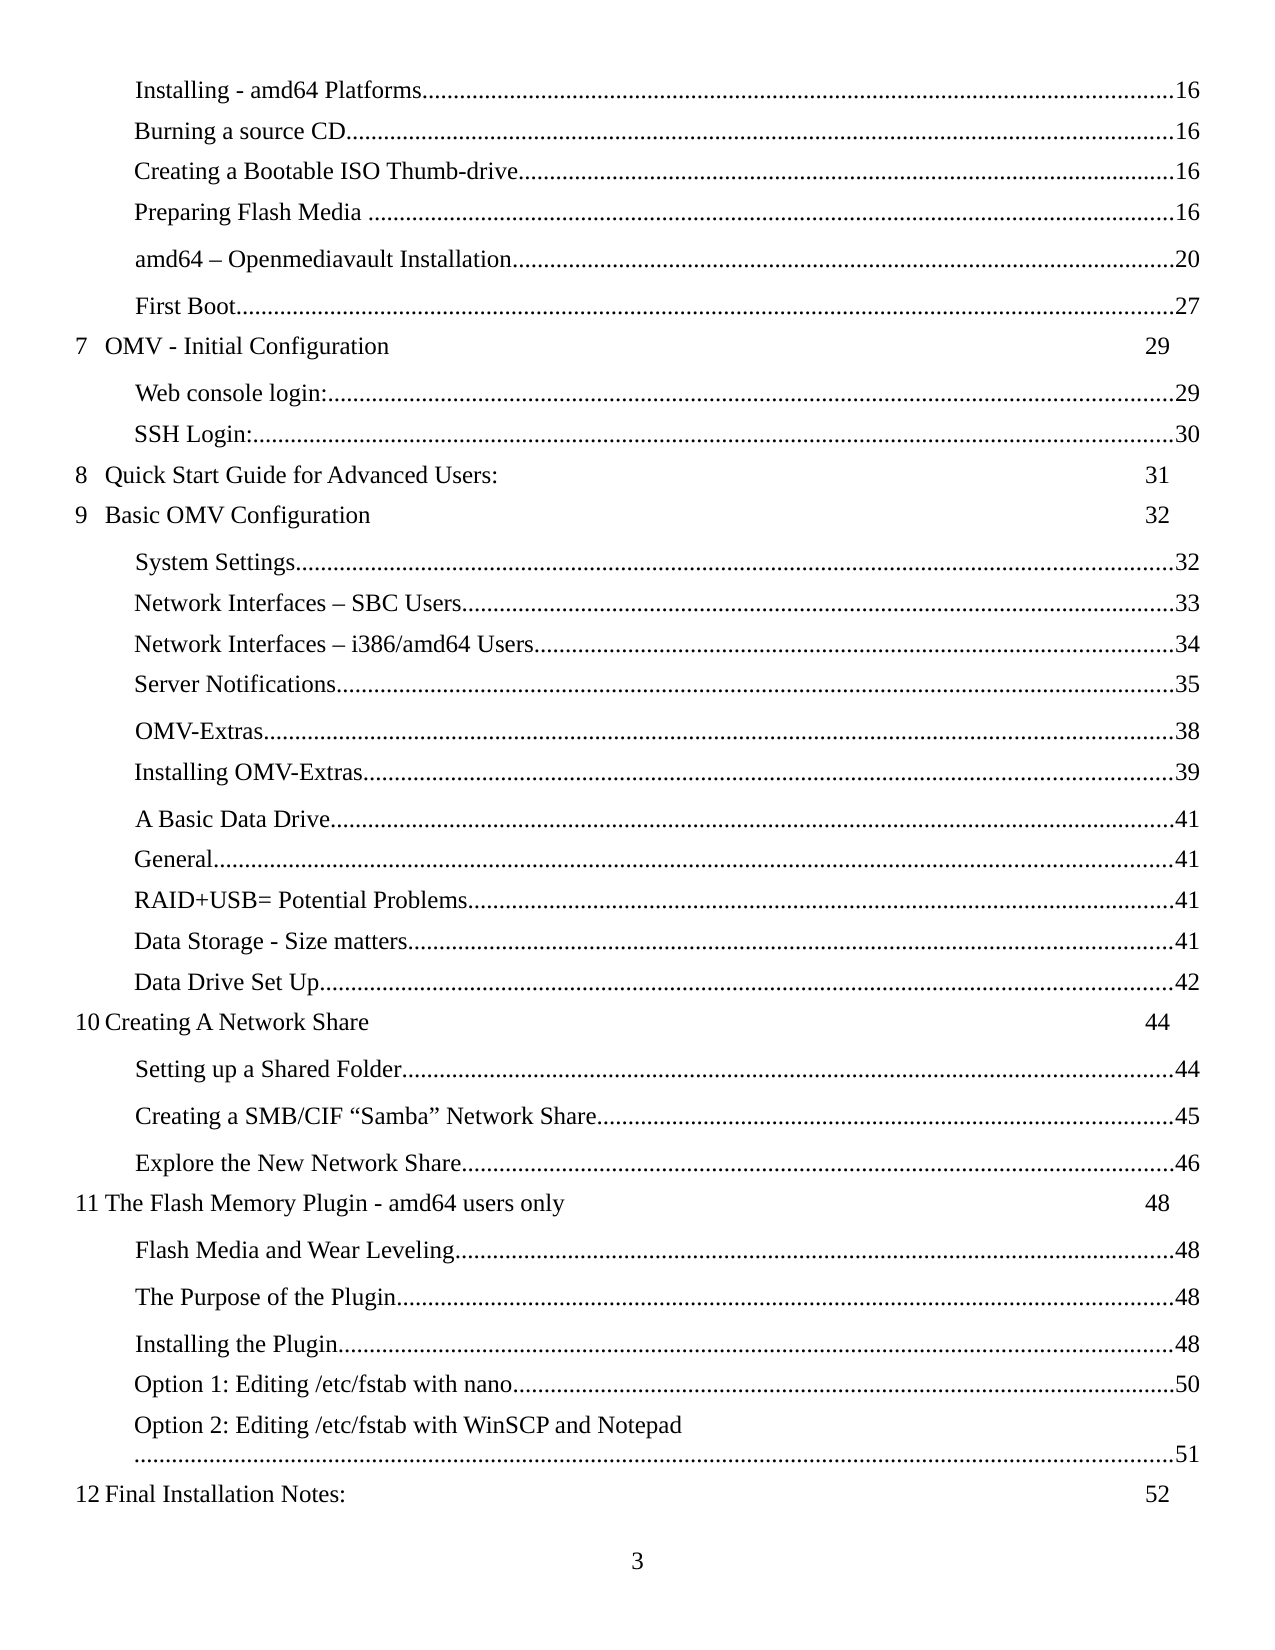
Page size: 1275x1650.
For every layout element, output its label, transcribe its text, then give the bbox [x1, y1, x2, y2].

text Installing the Plugin 48 [135, 1329, 1200, 1357]
text Creating a Bootable ISO Thumb-drive 16 [134, 156, 1200, 185]
text Option 2: Editing /etc/fstab with WinSCP and Notepad 51 [134, 1410, 1200, 1468]
subtitle Final Installation Notes: 52 [75, 1479, 1170, 1508]
text Installing OMV-Extras 39 [134, 757, 1200, 786]
text Web console login: 29 [135, 378, 1200, 407]
text Flash Media and Wear Leveling 48 [135, 1235, 1200, 1264]
text RAID+USB= Potential Problems 41 [134, 885, 1200, 914]
text Setting up a Shared Folder 44 [135, 1054, 1200, 1083]
text OMV-Extras 38 [135, 716, 1200, 745]
text Network Interfaces – SBC Users 33 [134, 588, 1200, 617]
subtitle OMV - Initial Configuration 29 [75, 331, 1170, 360]
subtitle The Flash Memory Plugin - amd64 users only 48 [75, 1188, 1170, 1217]
text A Basic Data Drive 41 [135, 804, 1200, 832]
text Server Notifications 35 [134, 669, 1200, 698]
text Data Drive Set Up 42 [134, 967, 1200, 995]
text Option 1: Editing /etc/fstab with nano 50 [134, 1369, 1200, 1398]
text Explore the New Network Share 46 [135, 1148, 1200, 1176]
text Burning a source CD 16 [134, 116, 1200, 144]
text amd64 – Openmediavault Installation 20 [135, 244, 1200, 273]
text SSH Login: 30 [134, 419, 1200, 448]
text Installing - amd64 Platforms 16 [135, 75, 1200, 104]
text System Settings 32 [135, 547, 1200, 576]
text General 41 [134, 844, 1200, 873]
text Creating a SMB/CIF “Samba” Network Share 45 [135, 1101, 1200, 1129]
text First Boot 27 [135, 291, 1200, 319]
text Preparing Flash Media 16 [134, 197, 1200, 226]
subtitle Quick Start Guide for Advanced Users: 31 [75, 460, 1170, 488]
text Data Storage - Size matters 41 [134, 926, 1200, 954]
text The Purpose of the Plugin 48 [135, 1282, 1200, 1311]
subtitle Basic OMV Configuration 32 [75, 500, 1170, 529]
text Network Interfaces – i386/amd64 Users 34 [134, 629, 1200, 657]
subtitle Creating A Network Share 44 [75, 1007, 1170, 1036]
